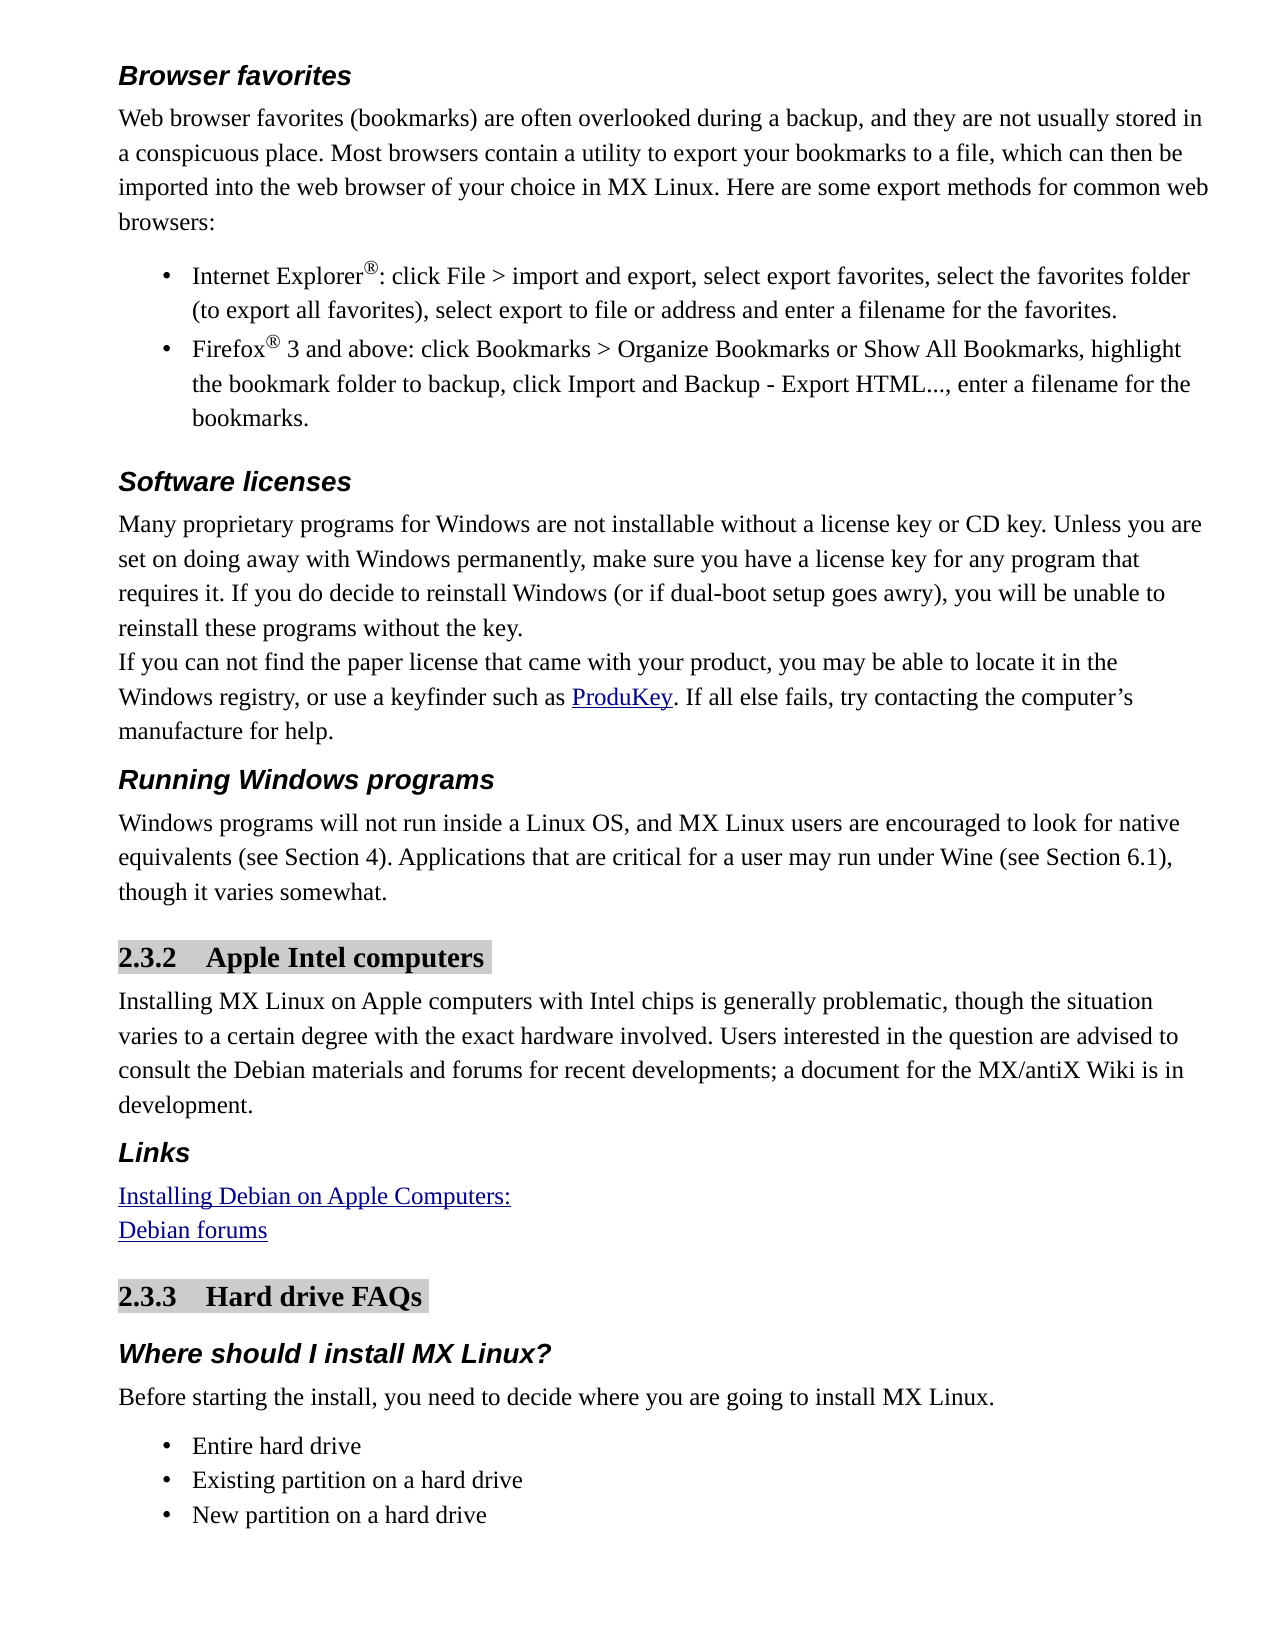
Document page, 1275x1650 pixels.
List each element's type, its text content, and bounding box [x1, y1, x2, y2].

list Firefox® 3 and above: click Bookmarks > Organize Bookmarks or Show All Bookmarks, highlight the bookmark folder to backup, click Import and Backup - Export HTML..., enter a filename for the bookmarks. [162, 330, 1216, 432]
text Installing MX Linux on Apple computers with Intel chips is generally problematic, though the situation varies to a certain degree with the exact hardware involved. Users interested in the question are advised to consult the Debian materials and forums for recent developments; a document for the MX/antiX Wiki is in development. [118, 986, 1216, 1118]
list Existing partition on a hard drive [162, 1466, 1216, 1494]
subtitle Running Windows programs [118, 763, 1216, 795]
text Installing Debian on Apple Computers: [118, 1181, 1216, 1210]
subtitle Software licenses [118, 465, 1216, 497]
subtitle Browser favorites [118, 59, 1216, 91]
list Internet Explorer®: click File > import and export, select export favorites, select the favorites folder (to export all favorites), select export to file or address and enter a filename for the favorites. [162, 256, 1216, 324]
text If you can not find the paper license that came with your product, you may be able to locate it in the Windows registry, or use a keyfinder such as ProduKey. If all else fails, try contacting the computer’s manufacture for help. [118, 647, 1216, 745]
list New partition on a hard drive [162, 1500, 1216, 1529]
text Windows programs will not run inside a Linux OS, and MX Linux users are encouraged to look for native equivalents (see Section 4). Applications that are critical for a user may run under Wine (see Section 6.1), though it varies somewhat. [118, 808, 1216, 905]
subtitle 2.3.3 Hard drive FAQs [429, 1279, 1216, 1313]
text Many proprietary programs for Windows are not installable without a license key or CD key. Unless you are set on doing away with Windows permanently, make sure you have a license key for any program that requires it. If you do decide to reinstall Windows (or if dual-boot setup goes awry), you will be unable to reinstall these programs without the key. [118, 509, 1216, 642]
subtitle 2.3.2 Apple Intel computers [492, 940, 1216, 974]
text Web browser favorites (bookmarks) are often overlooked during a backup, and they are not usually stored in a conspicuous place. Most browsers contain a utility to export your bookmarks to a file, which can then be imported into the web browser of your choice in MX Linux. Here are some export methods for common web browsers: [118, 103, 1216, 236]
subtitle Where should I install MX Linux? [118, 1338, 1216, 1369]
text Debian forums [118, 1216, 1216, 1244]
text Before starting the install, you need to decide where you are going to install MX Linux. [118, 1382, 1216, 1411]
subtitle Links [118, 1137, 1216, 1168]
list Entire hard drive [162, 1431, 1216, 1460]
